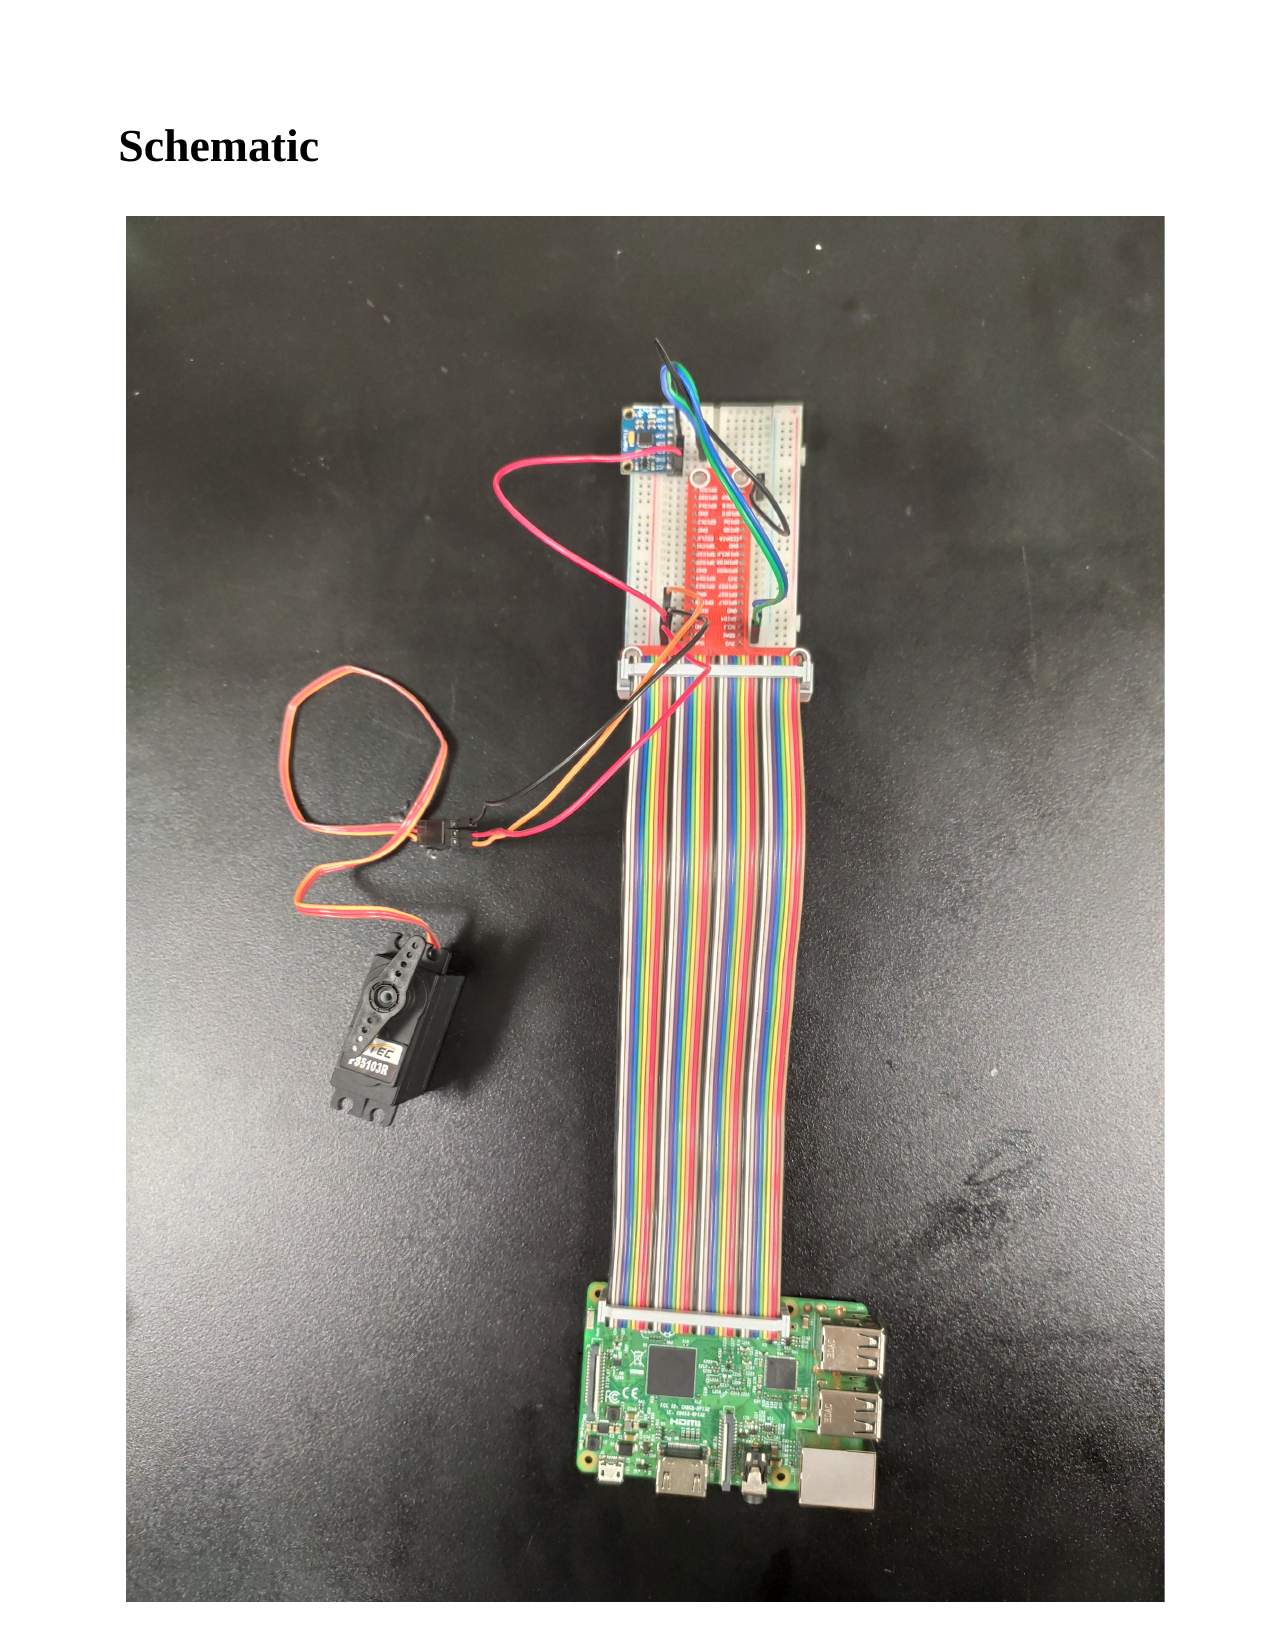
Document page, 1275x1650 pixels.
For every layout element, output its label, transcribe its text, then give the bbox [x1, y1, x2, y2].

picture [126, 216, 1165, 1602]
text Schematic [118, 118, 1157, 171]
